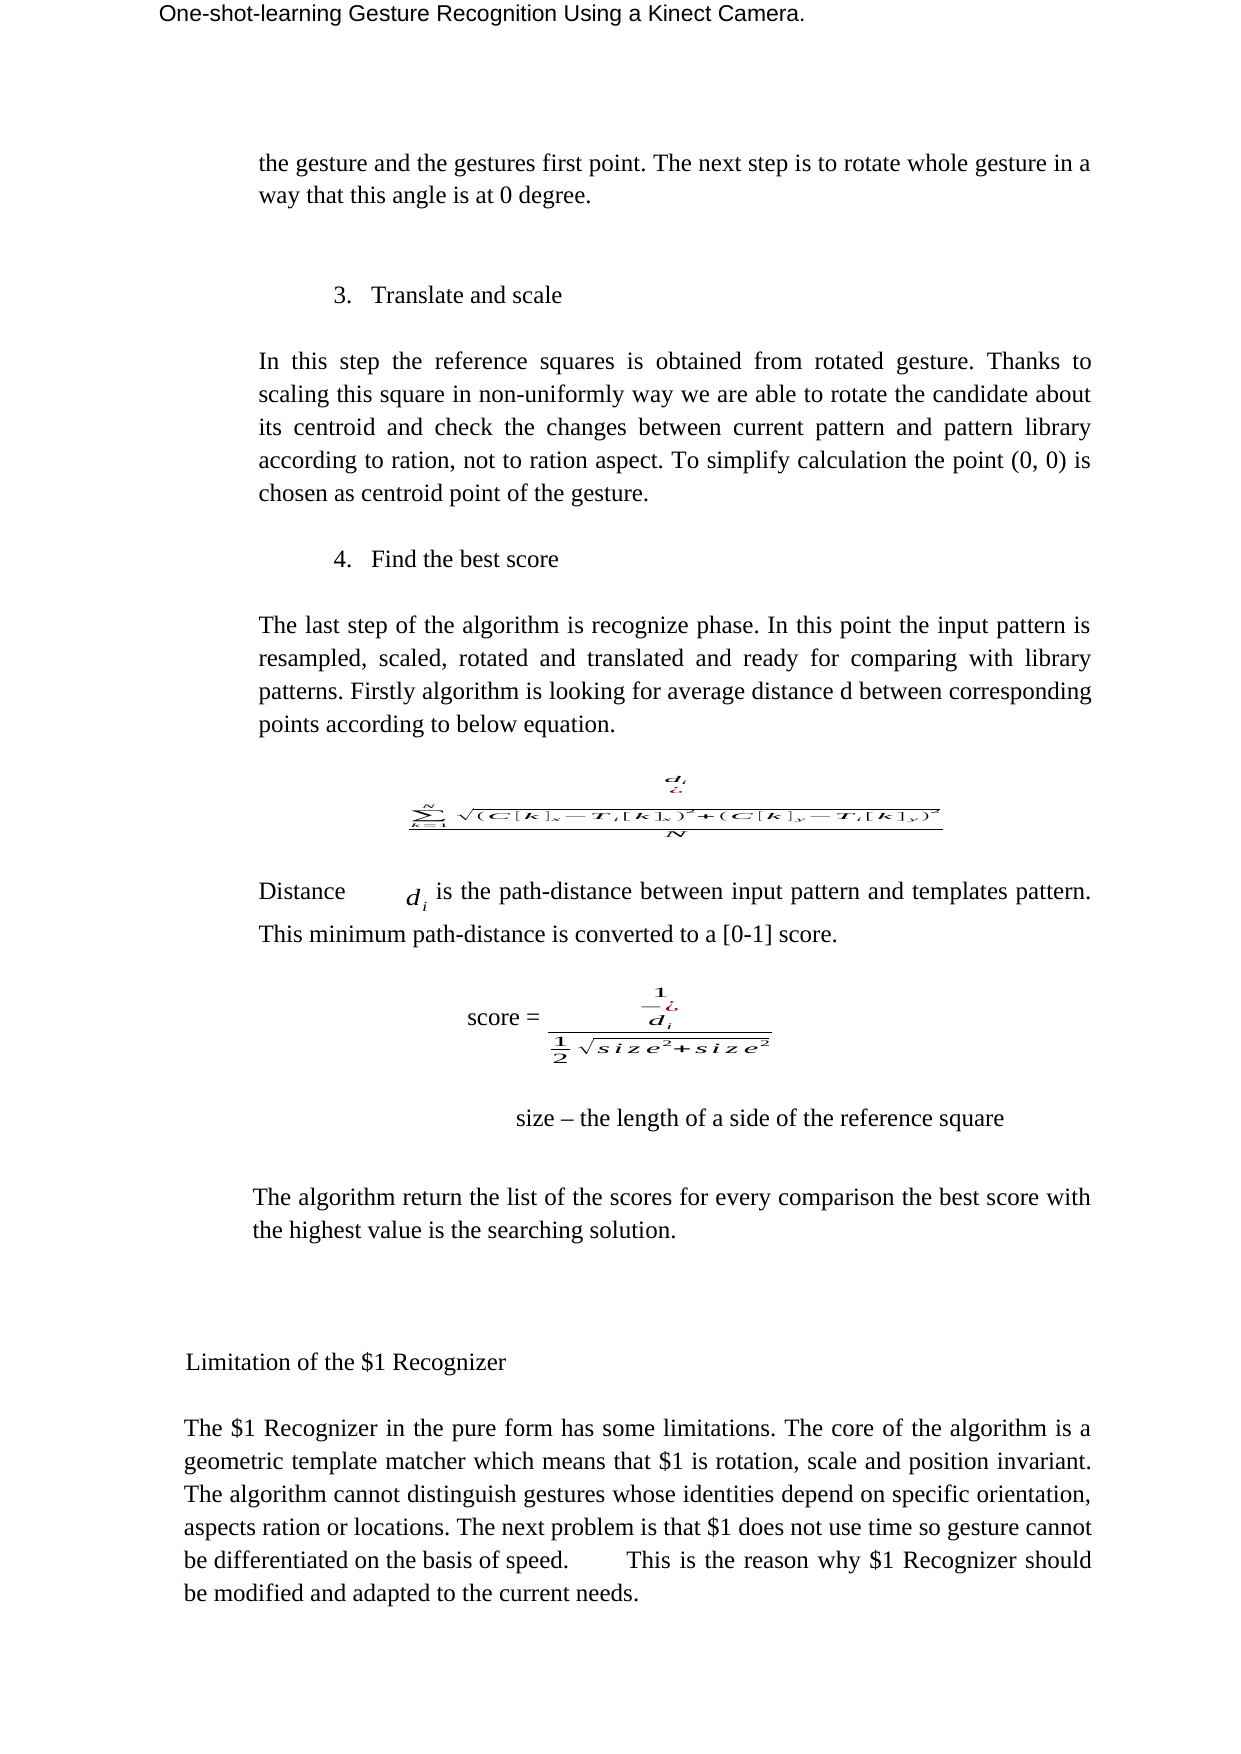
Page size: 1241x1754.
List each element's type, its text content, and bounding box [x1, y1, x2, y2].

text Distance is the path-distance between input pattern and templates pattern. This minimum path-distance is converted to a [0-1] score. [258, 876, 1093, 948]
text The algorithm return the list of the scores for every comparison the best score with the highest value is the searching solution. [252, 1182, 1093, 1244]
text the gesture and the gestures first point. The next step is to rotate whole gesture in a way that this angle is at 0 degree. [258, 148, 1093, 209]
text Limitation of the $1 Recognizer [185, 1347, 1093, 1376]
list Find the best score [333, 544, 1093, 573]
text score = [294, 985, 1093, 1066]
text The $1 Recognizer in the pure form has some limitations. The core of the algorithm is a geometric template matcher which means that $1 is rotation, scale and position invariant. The algorithm cannot distinguish gestures whose identities depend on specific orientation, aspects ration or locations. The next problem is that $1 does not use time so gesture cannot be differentiated on the basis of speed. This is the reason why $1 Recognizer should be modified and adapted to the current needs. [184, 1413, 1093, 1607]
text In this step the reference squares is obtained from rotated gesture. Thanks to scaling this square in non-uniformly way we are able to rotate the candidate about its centroid and check the changes between current pattern and pattern library according to ration, not to ration aspect. To simplify calculation the point (0, 0) is chosen as centroid point of the gesture. [258, 346, 1093, 507]
text size – the length of a side of the reference square [294, 1103, 1093, 1132]
list Translate and scale [333, 280, 1093, 308]
text The last step of the algorithm is recognize phase. In this point the input pattern is resampled, scaled, rotated and translated and ready for comparing with library patterns. Firstly algorithm is looking for average distance d between corresponding points according to below equation. [258, 610, 1093, 738]
